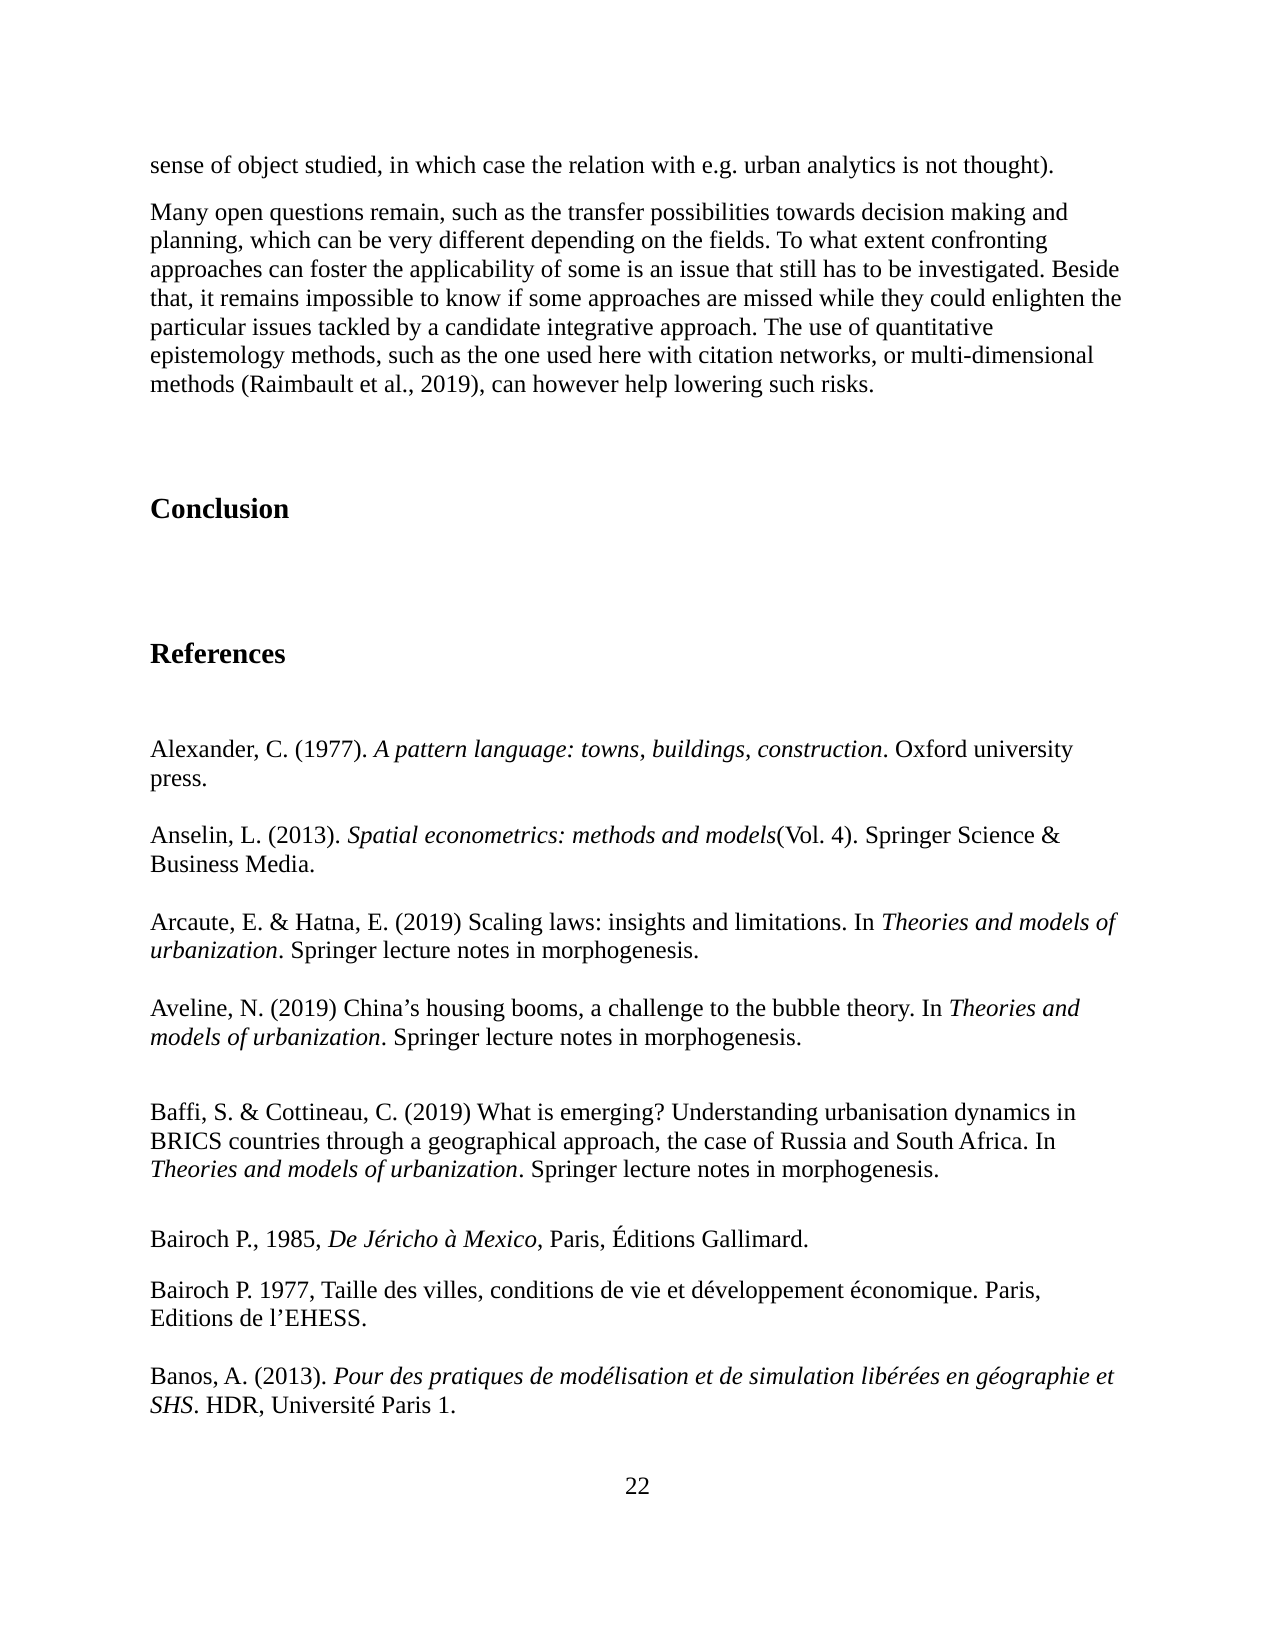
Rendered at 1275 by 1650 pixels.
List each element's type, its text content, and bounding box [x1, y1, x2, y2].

text Aveline, N. (2019) China’s housing booms, a challenge to the bubble theory. In Theories and models of urbanization. Springer lecture notes in morphogenesis. [150, 993, 1125, 1050]
text Banos, A. (2013). Pour des pratiques de modélisation et de simulation libérées en géographie et SHS. HDR, Université Paris 1. [150, 1361, 1125, 1418]
text Alexander, C. (1977). A pattern language: towns, buildings, construction. Oxford university press. [150, 734, 1125, 792]
text Bairoch P., 1985, De Jéricho à Mexico, Paris, Éditions Gallimard. [150, 1224, 1125, 1253]
text Conclusion [150, 491, 1125, 525]
text Baffi, S. & Cottineau, C. (2019) What is emerging? Understanding urbanisation dynamics in BRICS countries through a geographical approach, the case of Russia and South Africa. In Theories and models of urbanization. Springer lecture notes in morphogenesis. [150, 1097, 1125, 1183]
text Anselin, L. (2013). Spatial econometrics: methods and models(Vol. 4). Springer Science & Business Media. [150, 820, 1125, 878]
text Arcaute, E. & Hatna, E. (2019) Scaling laws: insights and limitations. In Theories and models of urbanization. Springer lecture notes in morphogenesis. [150, 907, 1125, 964]
list References [150, 636, 1125, 669]
text Many open questions remain, such as the transfer possibilities towards decision making and planning, which can be very different depending on the fields. To what extent confronting approaches can foster the applicability of some is an issue that still has to be investigated. Beside that, it remains impossible to know if some approaches are missed while they could enlighten the particular issues tackled by a candidate integrative approach. The use of quantitative epistemology methods, such as the one used here with citation networks, or multi-dimensional methods (Raimbault et al., 2019), can however help lowering such risks. [150, 197, 1125, 427]
text sense of object studied, in which case the relation with e.g. urban analytics is not thought). [150, 150, 1125, 179]
text Bairoch P. 1977, Taille des villes, conditions de vie et développement économique. Paris, Editions de l’EHESS. [150, 1275, 1125, 1332]
